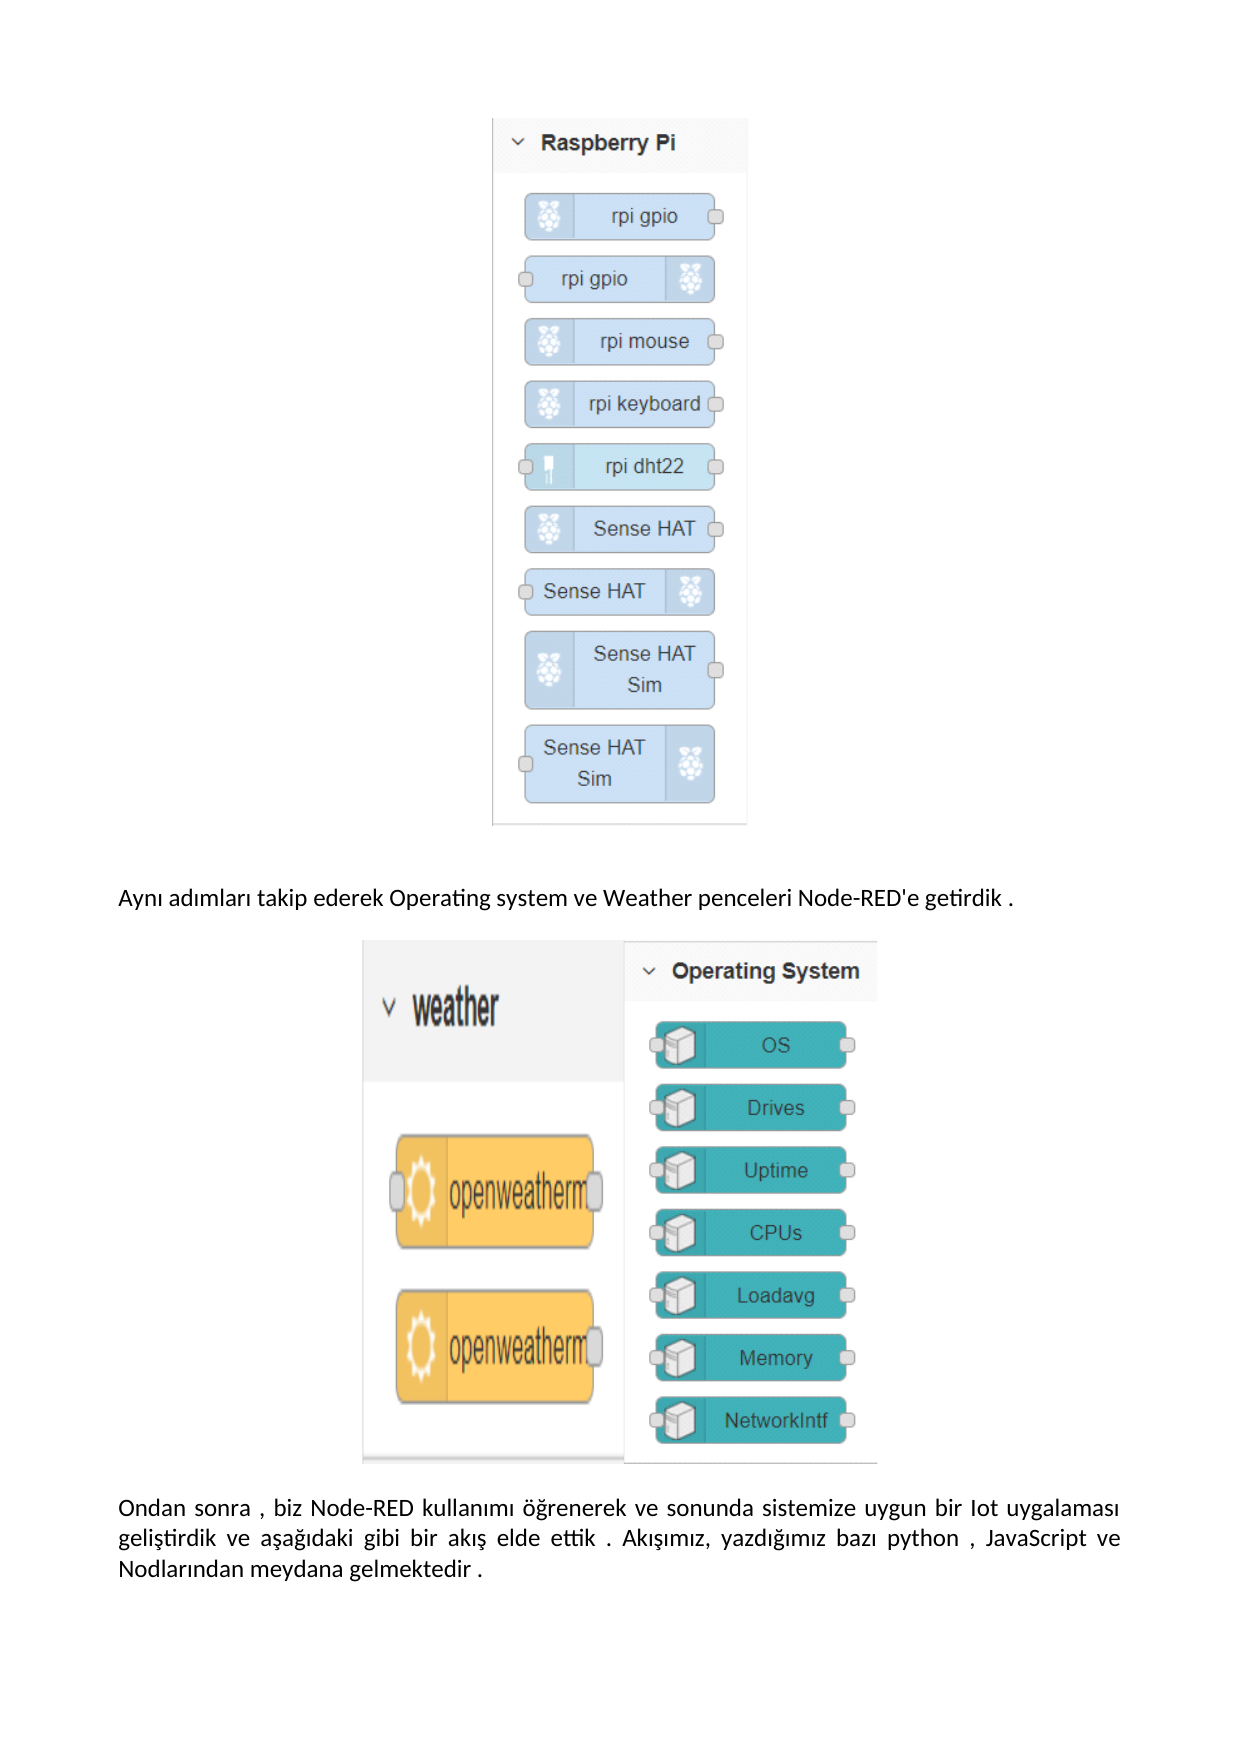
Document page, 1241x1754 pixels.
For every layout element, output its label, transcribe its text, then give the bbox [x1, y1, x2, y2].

text Ondan sonra , biz Node-RED kullanımı öğrenerek ve sonunda sistemize uygun bir Iot uygalaması geliştirdik ve aşağıdaki gibi bir akış elde ettik . Akışımız, yazdığımız bazı python , JavaScript ve Nodlarından meydana gelmektedir . [118, 1492, 1122, 1583]
text Aynı adımları takip ederek Operating system ve Weather penceleri Node-RED'e getirdik . [118, 882, 1122, 912]
